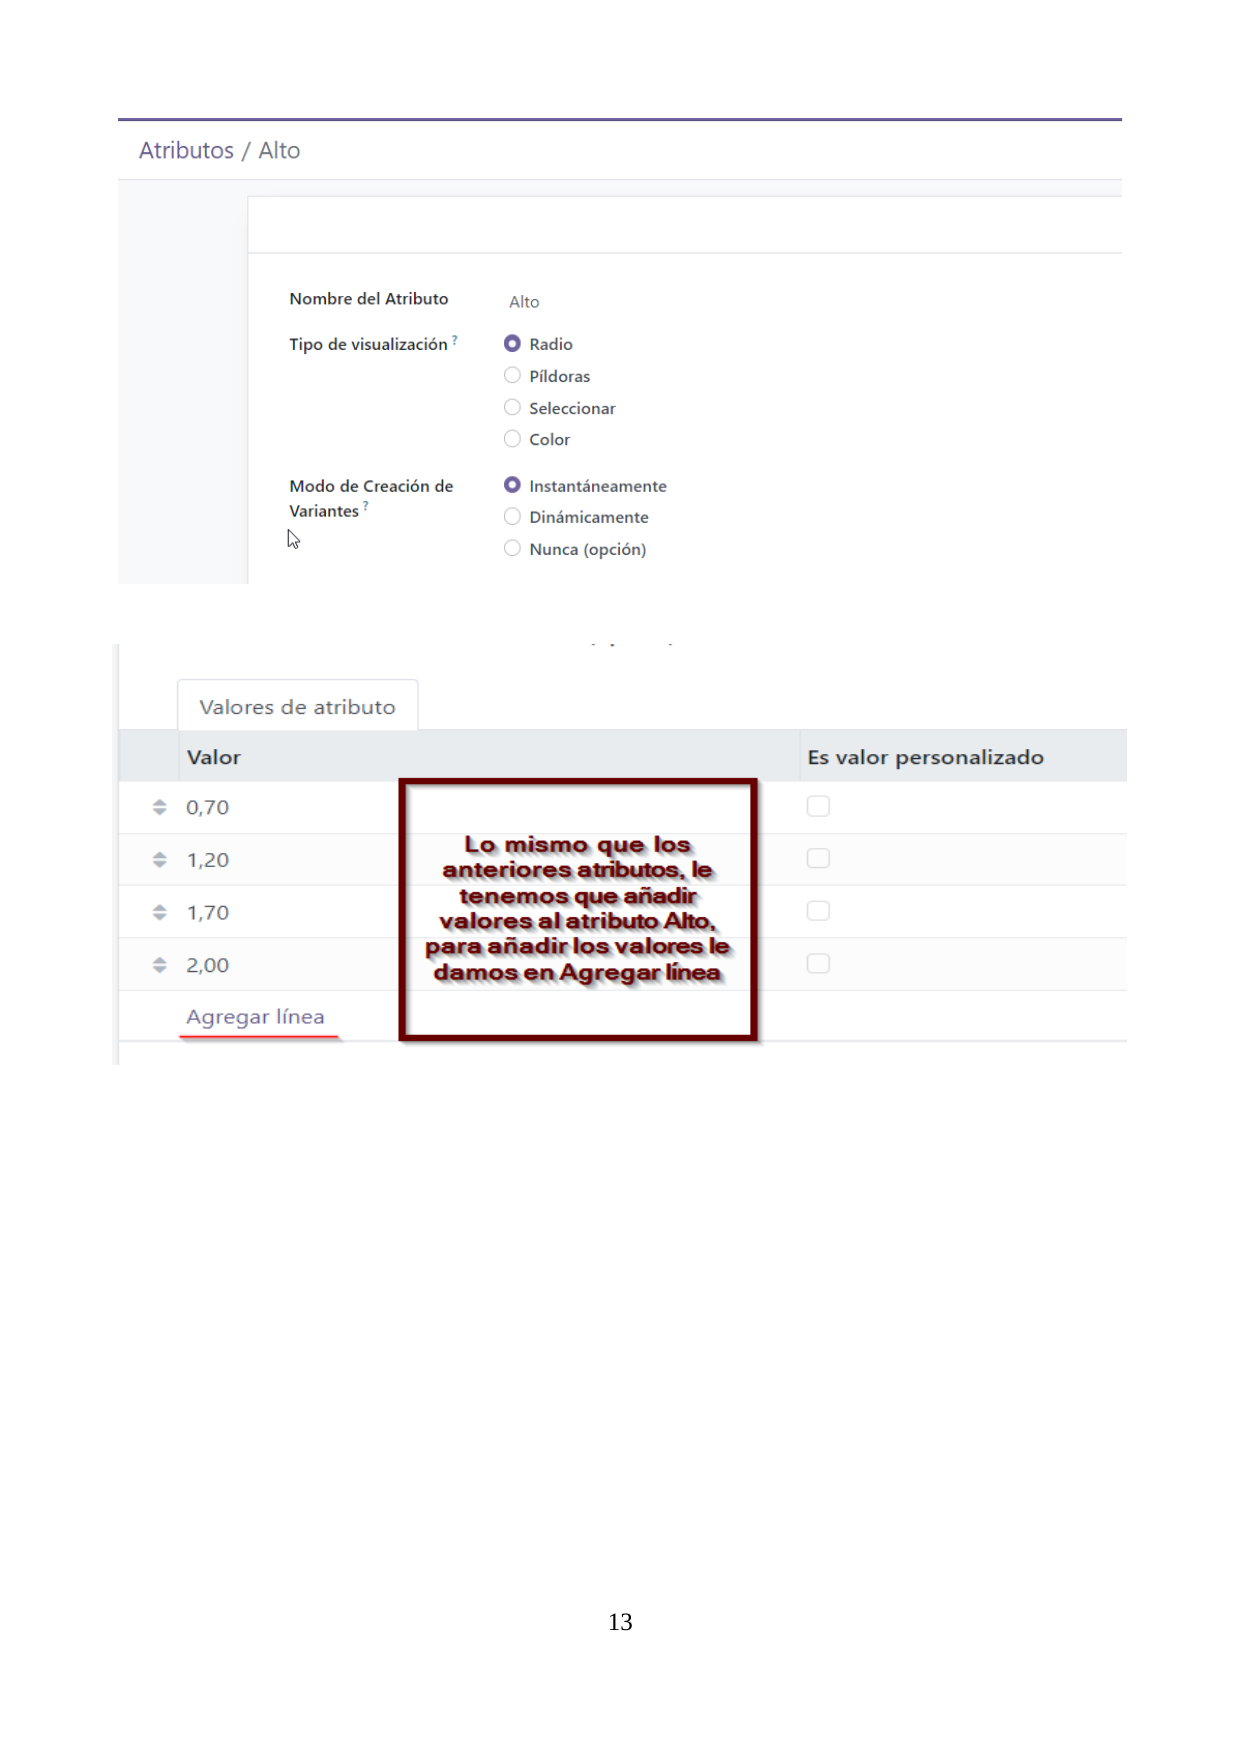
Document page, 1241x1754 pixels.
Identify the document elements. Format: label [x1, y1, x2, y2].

picture [118, 118, 1123, 584]
picture [112, 644, 1127, 1065]
